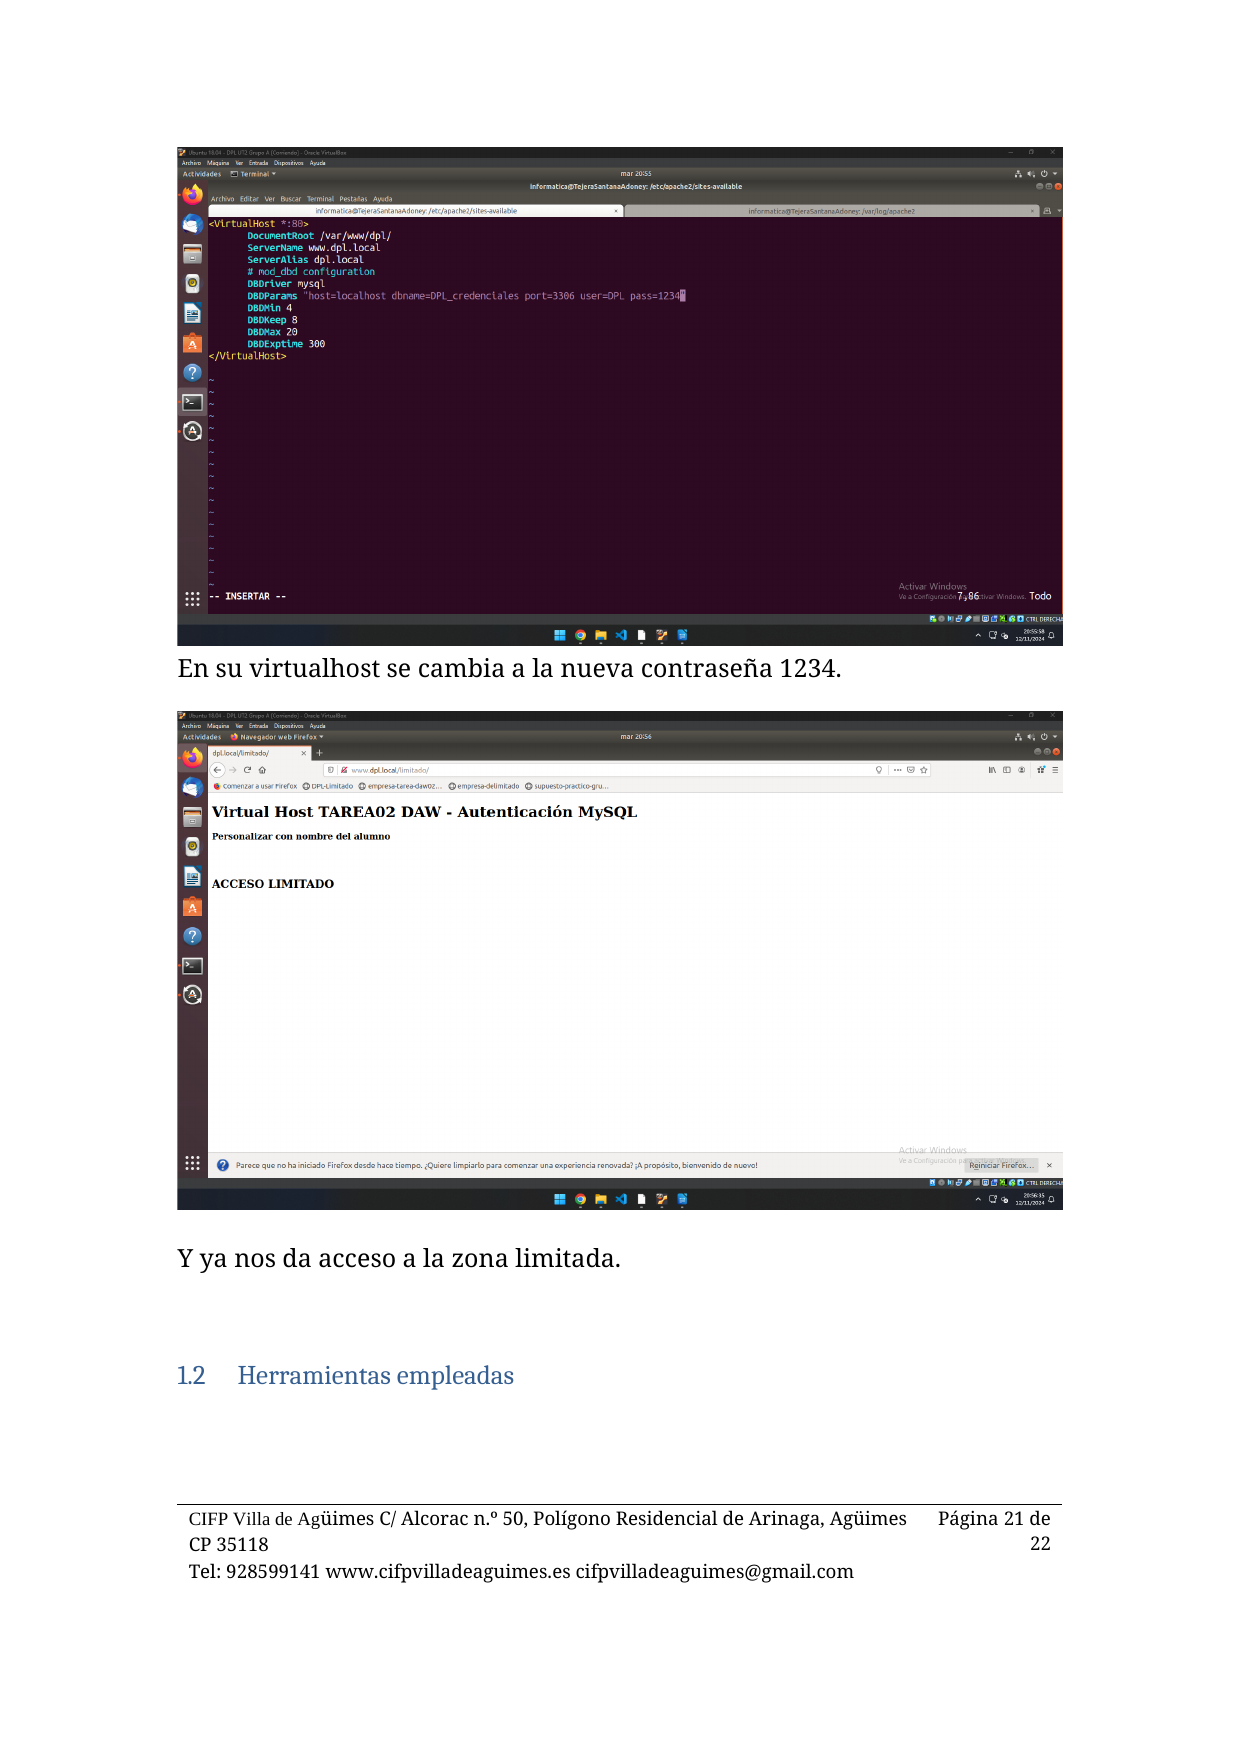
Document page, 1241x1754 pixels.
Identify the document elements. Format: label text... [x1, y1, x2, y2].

text Y ya nos da acceso a la zona limitada. [177, 1210, 1063, 1274]
subtitle Herramientas empleadas [177, 1360, 1063, 1391]
picture [177, 711, 1063, 1210]
text En su virtualhost se cambia a la nueva contraseña 1234. [177, 646, 1063, 685]
picture [177, 147, 1063, 646]
